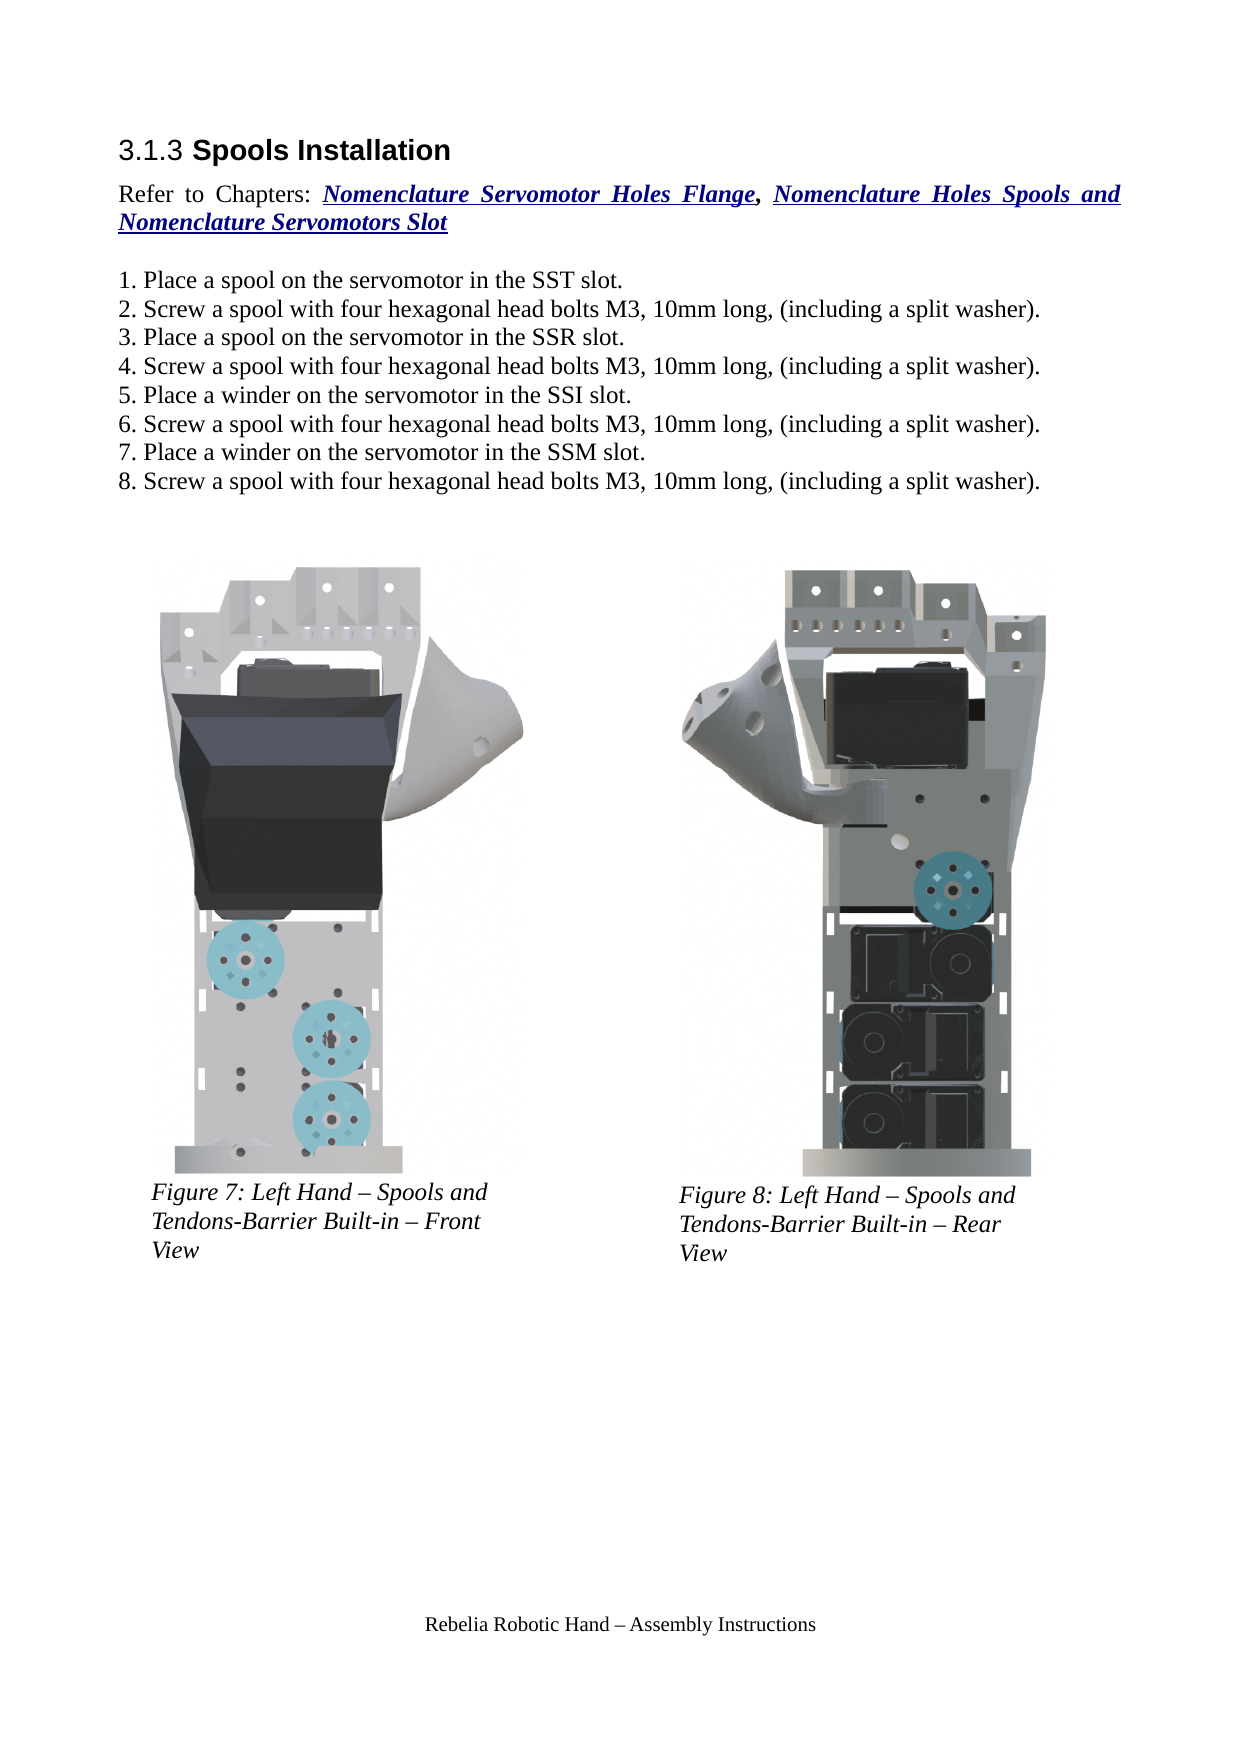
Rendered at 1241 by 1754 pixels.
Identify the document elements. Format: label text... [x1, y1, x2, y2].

text 5. Place a winder on the servomotor in the SSI slot. [118, 380, 1123, 409]
picture [678, 558, 1055, 1181]
text 7. Place a winder on the servomotor in the SSM slot. [118, 437, 1123, 466]
text Figure 8: Left Hand – Spools and Tendons-Barrier Built-in – Rear View [679, 1181, 1054, 1266]
text 2. Screw a spool with four hexagonal head bolts M3, 10mm long, (including a split washer). [118, 294, 1123, 322]
text 4. Screw a spool with four hexagonal head bolts M3, 10mm long, (including a split washer). [118, 351, 1123, 380]
text 6. Screw a spool with four hexagonal head bolts M3, 10mm long, (including a split washer). [118, 409, 1123, 437]
text Figure 7: Left Hand – Spools and Tendons-Barrier Built-in – Front View [151, 1178, 526, 1263]
text 1. Place a spool on the servomotor in the SST slot. [118, 265, 1123, 294]
text Refer to Chapters: Nomenclature Servomotor Holes Flange, Nomenclature Holes Spools and Nomenclature Servomotors Slot [118, 179, 1123, 236]
text 3. Place a spool on the servomotor in the SSR slot. [118, 322, 1123, 351]
list 8. Screw a spool with four hexagonal head bolts M3, 10mm long, (including a split washer). [118, 466, 1123, 495]
subtitle Spools Installation [118, 133, 1123, 166]
picture [151, 555, 527, 1178]
